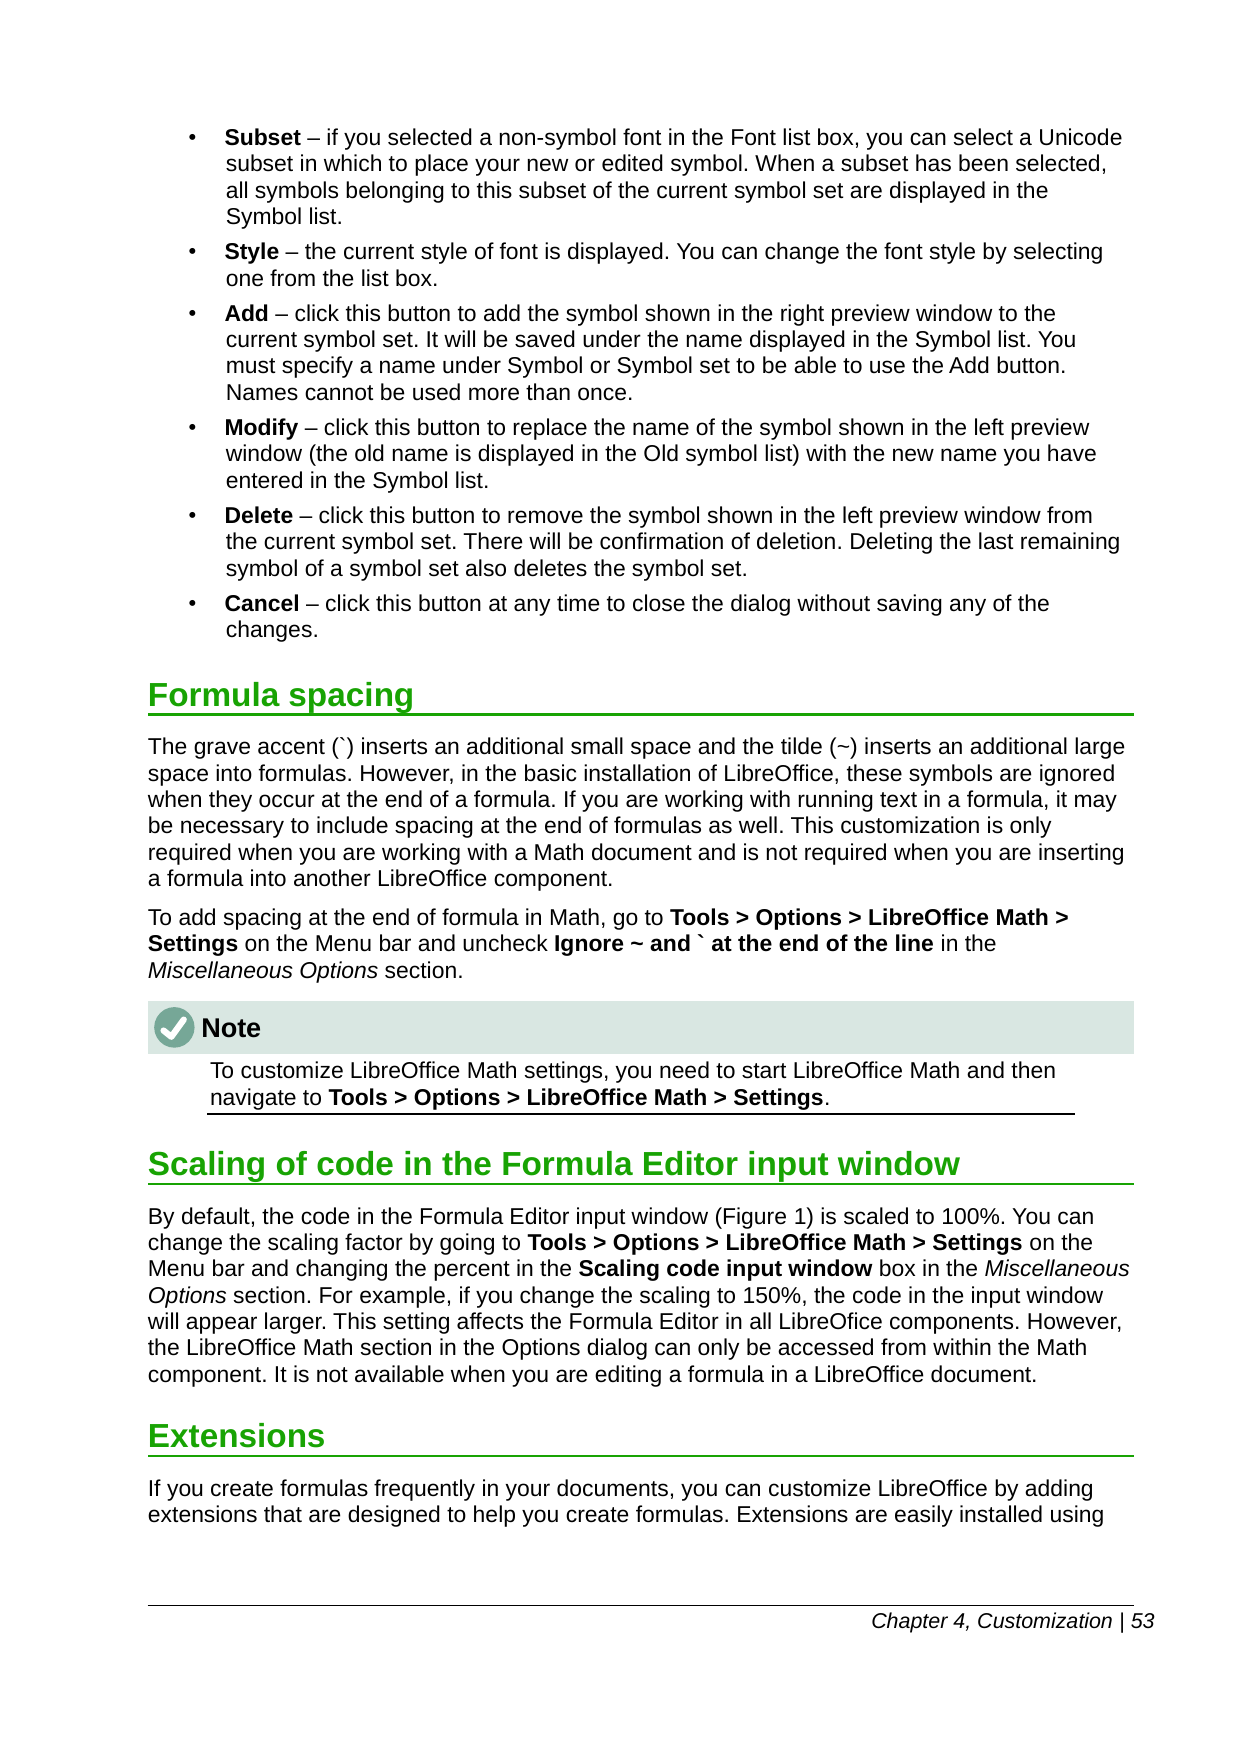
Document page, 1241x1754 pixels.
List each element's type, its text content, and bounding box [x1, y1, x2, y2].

list Modify – click this button to replace the name of the symbol shown in the left preview window (the old name is displayed in the Old symbol list) with the new name you have entered in the Symbol list. [185, 411, 1134, 493]
list Delete – click this button to remove the symbol shown in the left preview window from the current symbol set. There will be confirmation of deletion. Deleting the last remaining symbol of a symbol set also deletes the symbol set. [185, 499, 1134, 581]
subtitle Extensions [148, 1417, 1134, 1455]
text If you create formulas frequently in your documents, you can customize LibreOffice by adding extensions that are designed to help you create formulas. Extensions are easily installed using [148, 1475, 1134, 1527]
text To customize LibreOffice Math settings, you need to start LibreOffice Math and then navigate to Tools > Options > LibreOffice Math > Settings. [207, 1054, 1075, 1113]
text To add spacing at the end of formula in Math, go to Tools > Options > LibreOffice Math > Settings on the Menu bar and uncheck Ignore ~ and ` at the end of the line in the Miscellaneous Options section. [148, 904, 1134, 983]
list Add – click this button to add the symbol shown in the right preview window to the current symbol set. It will be saved under the name displayed in the Symbol list. You must specify a name under Symbol or Symbol set to be able to use the Add button. Names cannot be used more than once. [185, 297, 1134, 405]
text By default, the code in the Formula Editor input window (Figure 1) is scaled to 100%. You can change the scaling factor by going to Tools > Options > LibreOffice Math > Settings on the Menu bar and changing the percent in the Scaling code input window box in the Miscellaneous Options section. For example, if you change the scaling to 150%, the code in the input window will appear larger. This setting affects the Formula Editor in all LibreOfice components. However, the LibreOffice Math section in the Options dialog can only be accessed from within the Math component. It is not available when you are editing a formula in a LibreOffice document. [148, 1203, 1134, 1387]
list Cancel – click this button at any time to close the dialog without saving any of the changes. [185, 587, 1134, 646]
subtitle Scaling of code in the Formula Editor input window [148, 1144, 1134, 1183]
list Subset – if you selected a non-symbol font in the Font list box, you can select a Unicode subset in which to place your new or edited symbol. When a subset has been selected, all symbols belonging to this subset of the current symbol set are displayed in the Symbol list. [185, 121, 1134, 229]
subtitle Note [148, 1001, 1134, 1054]
list Style – the current style of font is displayed. You can change the font style by selecting one from the list box. [185, 235, 1134, 291]
text The grave accent (`) inserts an additional small space and the tilde (~) inserts an additional large space into formulas. However, in the basic installation of LibreOffice, these symbols are ignored when they occur at the end of a formula. If you are working with running text in a formula, it may be necessary to include spacing at the end of formulas as well. This customization is only required when you are working with a Math document and is not required when you are inserting a formula into another LibreOffice component. [148, 733, 1134, 891]
subtitle Formula spacing [148, 675, 1134, 713]
